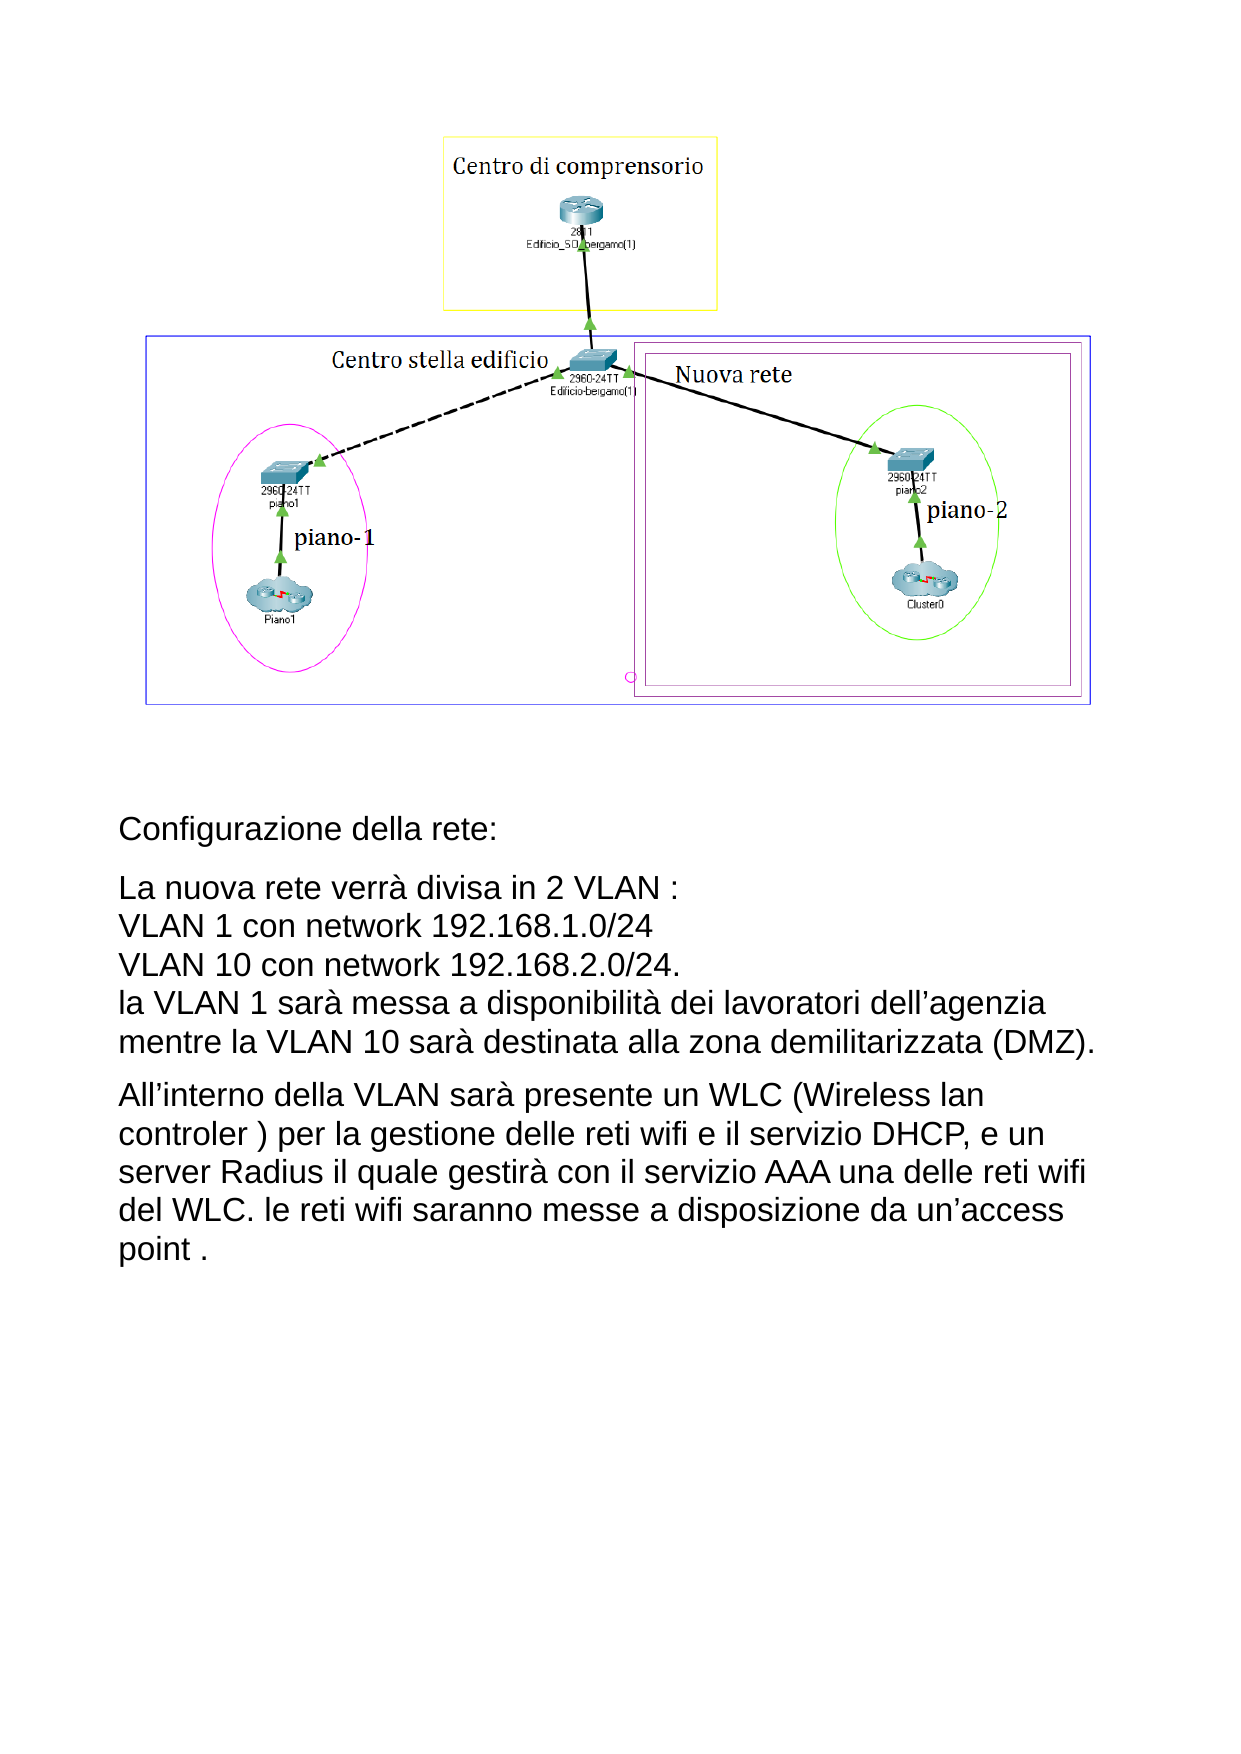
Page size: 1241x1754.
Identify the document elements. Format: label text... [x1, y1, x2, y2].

text All’interno della VLAN sarà presente un WLC (Wireless lan controler ) per la gestione delle reti wifi e il servizio DHCP, e un server Radius il quale gestirà con il servizio AAA una delle reti wifi del WLC. le reti wifi saranno messe a disposizione da un’access point . [118, 1075, 1122, 1267]
text La nuova rete verrà divisa in 2 VLAN : [118, 868, 1122, 906]
text mentre la VLAN 10 sarà destinata alla zona demilitarizzata (DMZ). [118, 1022, 1122, 1060]
picture [115, 125, 1120, 750]
text VLAN 1 con network 192.168.1.0/24 [118, 906, 1122, 945]
text VLAN 10 con network 192.168.2.0/24. [118, 945, 1122, 983]
text Configurazione della rete: [118, 809, 1122, 847]
text la VLAN 1 sarà messa a disponibilità dei lavoratori dell’agenzia [118, 983, 1122, 1022]
